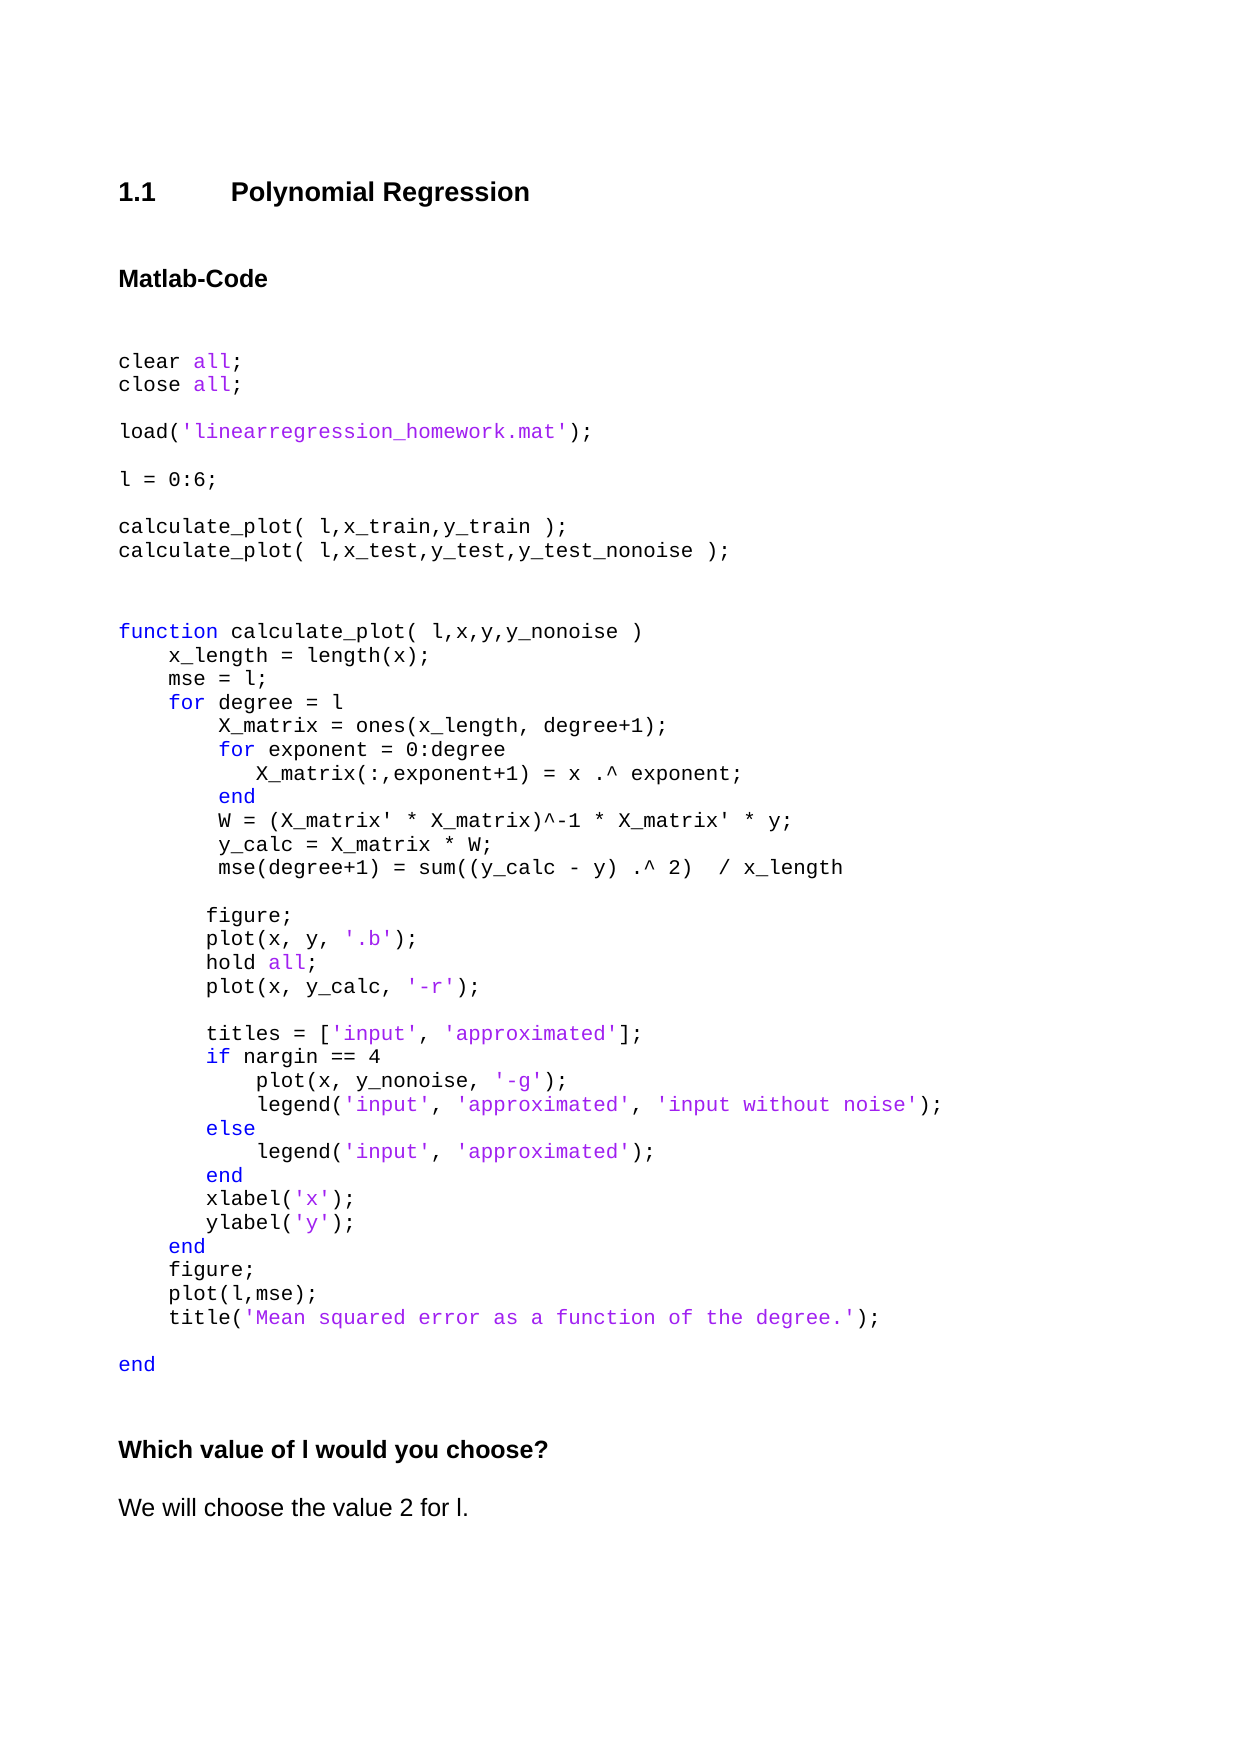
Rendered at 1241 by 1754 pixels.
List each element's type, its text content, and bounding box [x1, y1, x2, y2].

text else [118, 1117, 1122, 1141]
text close all; [118, 374, 1122, 398]
text legend('input', 'approximated', 'input without noise'); [118, 1094, 1122, 1117]
text X_matrix(:,exponent+1) = x .^ exponent; [118, 763, 1122, 786]
text Which value of l would you choose? [118, 1435, 1122, 1464]
text end [118, 1354, 1122, 1378]
text for degree = l [118, 692, 1122, 716]
text hold all; [118, 952, 1122, 976]
text title('Mean squared error as a function of the degree.'); [118, 1307, 1122, 1330]
text l = 0:6; [118, 469, 1122, 492]
text plot(x, y, '.b'); [118, 928, 1122, 952]
text calculate_plot( l,x_train,y_train ); [118, 516, 1122, 540]
list Polynomial Regression [118, 176, 1122, 207]
text end [118, 786, 1122, 810]
text x_length = length(x); [118, 644, 1122, 668]
text clear all; [118, 351, 1122, 374]
text legend('input', 'approximated'); [118, 1141, 1122, 1165]
text function calculate_plot( l,x,y,y_nonoise ) [118, 621, 1122, 644]
text xlabel('x'); [118, 1188, 1122, 1212]
text We will choose the value 2 for l. [118, 1493, 1122, 1521]
text end [118, 1236, 1122, 1259]
text ylabel('y'); [118, 1212, 1122, 1236]
text mse(degree+1) = sum((y_calc - y) .^ 2) / x_length [118, 857, 1122, 881]
text W = (X_matrix' * X_matrix)^-1 * X_matrix' * y; [118, 810, 1122, 834]
text load('linearregression_homework.mat'); [118, 422, 1122, 445]
text figure; [118, 1259, 1122, 1283]
text plot(l,mse); [118, 1283, 1122, 1307]
text titles = ['input', 'approximated']; [118, 1023, 1122, 1047]
text if nargin == 4 [118, 1047, 1122, 1070]
text plot(x, y_calc, '-r'); [118, 976, 1122, 999]
text y_calc = X_matrix * W; [118, 834, 1122, 857]
text Matlab-Code [118, 264, 1122, 293]
text plot(x, y_nonoise, '-g'); [118, 1070, 1122, 1094]
text mse = l; [118, 668, 1122, 692]
text for exponent = 0:degree [118, 739, 1122, 763]
text end [118, 1165, 1122, 1188]
text X_matrix = ones(x_length, degree+1); [118, 716, 1122, 739]
text calculate_plot( l,x_test,y_test,y_test_nonoise ); [118, 540, 1122, 563]
text figure; [118, 905, 1122, 928]
